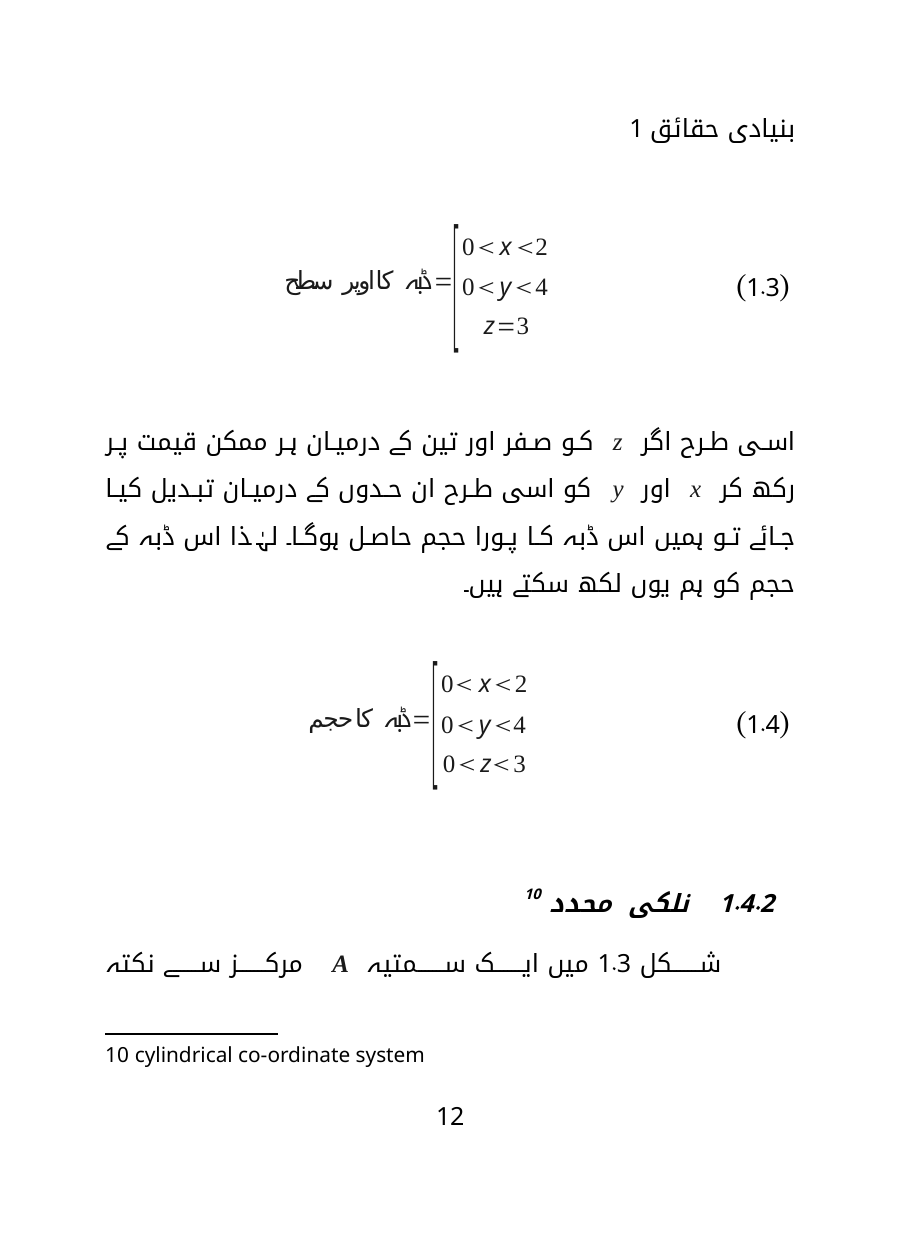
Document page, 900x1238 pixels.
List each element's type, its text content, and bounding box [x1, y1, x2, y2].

text اسی طرح اگرکو صفر اور تین کے درمیان ہر ممکن قیمت پر رکھ کراورکو اسی طرح ان حدوں کے درمیان تبدیل کیا جائے تو ہمیں اس ڈبہ کا پورا حجم حاصل ہوگا۔ لہٰذا اس ڈبہ کے حجم کو ہم یوں لکھ سکتے ہیں۔ [105, 418, 795, 608]
list cylindrical co-ordinate system [105, 1040, 795, 1068]
table_header [105, 654, 718, 809]
table_header (1.3) [718, 216, 795, 371]
text شکل 1.3 میں ایک سمتیہ مرکز سے نکتہ تک بنایا گیا ہے۔ اس سمتیہ کو شکل میں دو سمتیوں کی مدد سے ظاہر کیا گیا ہے۔ یعنی [105, 941, 795, 988]
table_header (1.4) [718, 654, 795, 809]
subtitle نلکی محدد [105, 881, 718, 928]
table_header [105, 216, 718, 371]
